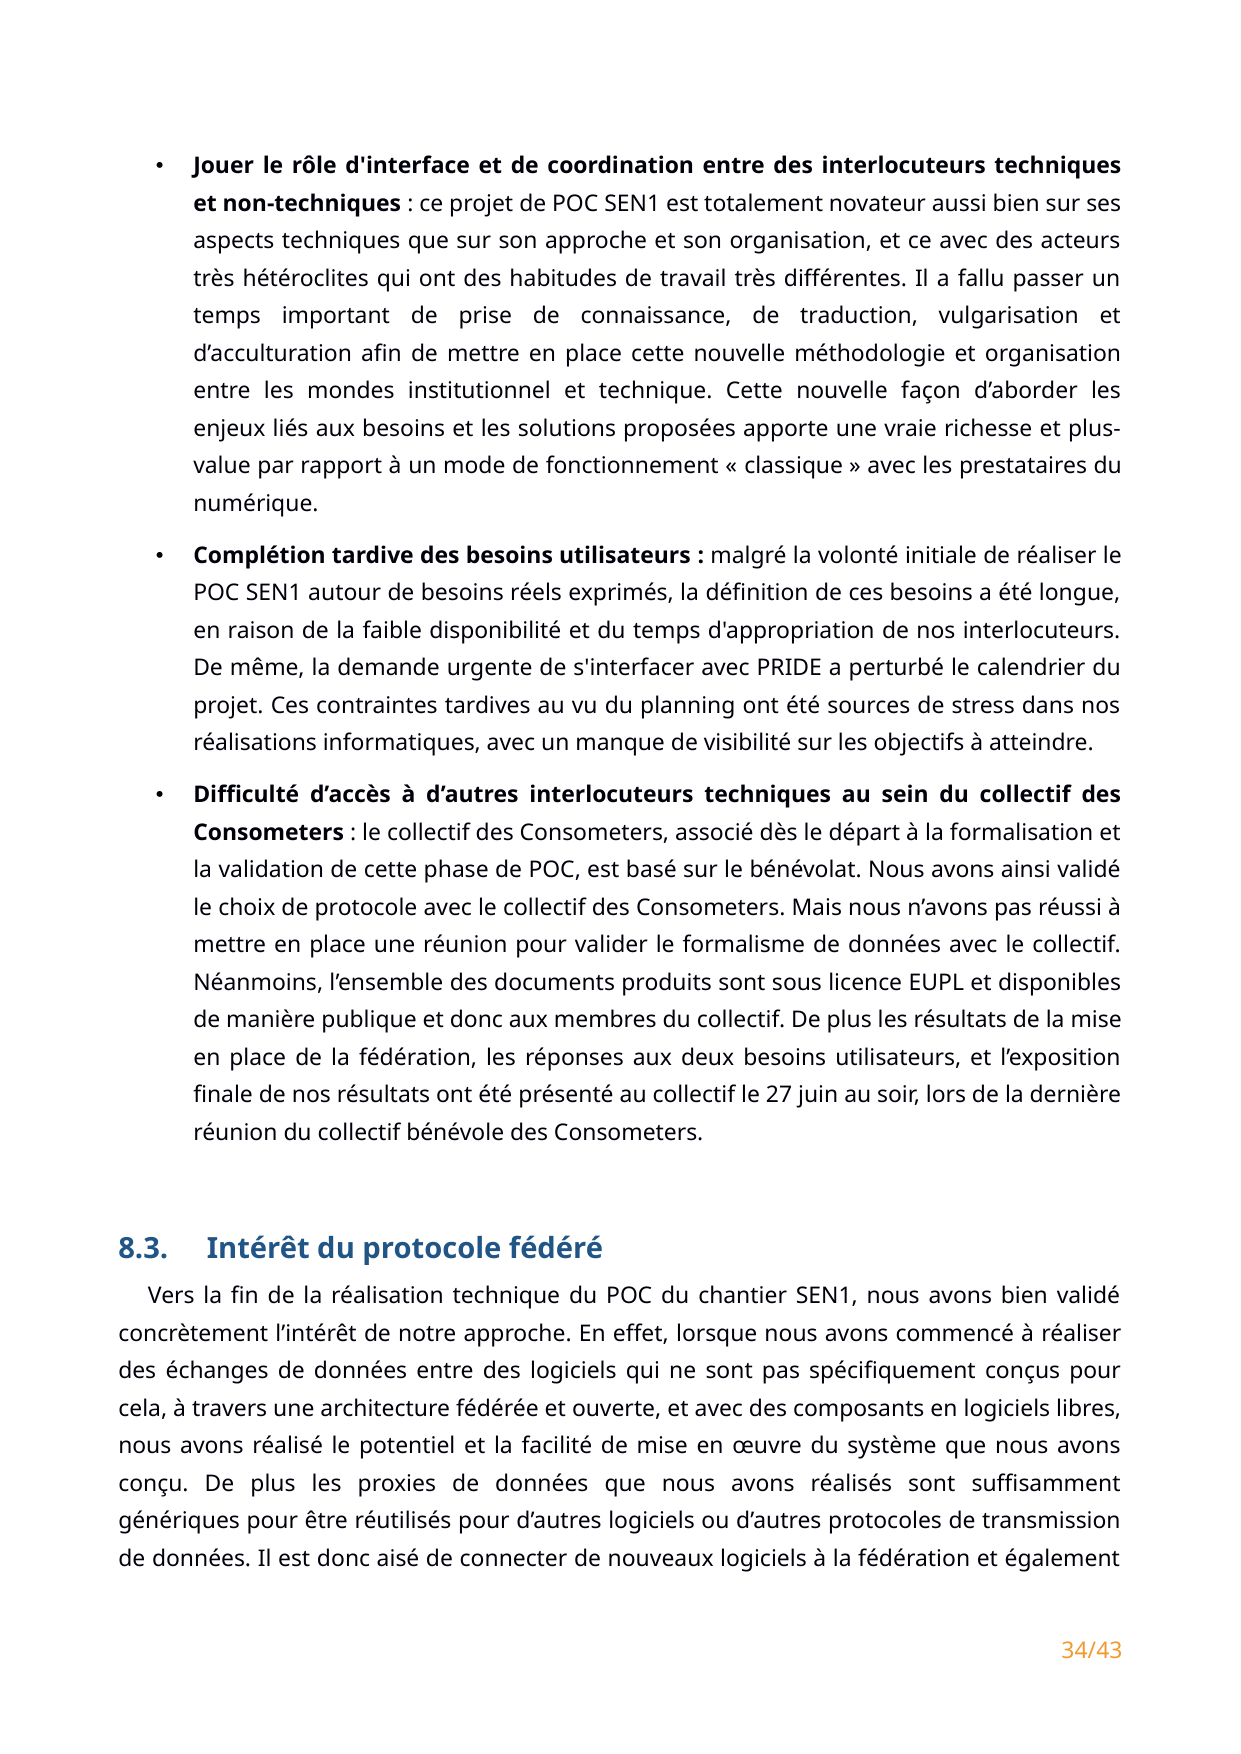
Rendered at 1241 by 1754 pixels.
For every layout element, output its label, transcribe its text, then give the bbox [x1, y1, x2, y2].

list Jouer le rôle d'interface et de coordination entre des interlocuteurs techniques et non-techniques : ce projet de POC SEN1 est totalement novateur aussi bien sur ses aspects techniques que sur son approche et son organisation, et ce avec des acteurs très hétéroclites qui ont des habitudes de travail très différentes. Il a fallu passer un temps important de prise de connaissance, de traduction, vulgarisation et d’acculturation afin de mettre en place cette nouvelle méthodologie et organisation entre les mondes institutionnel et technique. Cette nouvelle façon d’aborder les enjeux liés aux besoins et les solutions proposées apporte une vraie richesse et plus-value par rapport à un mode de fonctionnement « classique » avec les prestataires du numérique. [156, 149, 1122, 518]
list Complétion tardive des besoins utilisateurs : malgré la volonté initiale de réaliser le POC SEN1 autour de besoins réels exprimés, la définition de ces besoins a été longue, en raison de la faible disponibilité et du temps d'appropriation de nos interlocuteurs. De même, la demande urgente de s'interfacer avec PRIDE a perturbé le calendrier du projet. Ces contraintes tardives au vu du planning ont été sources de stress dans nos réalisations informatiques, avec un manque de visibilité sur les objectifs à atteindre. [156, 539, 1122, 758]
list Difficulté d’accès à d’autres interlocuteurs techniques au sein du collectif des Consometers : le collectif des Consometers, associé dès le départ à la formalisation et la validation de cette phase de POC, est basé sur le bénévolat. Nous avons ainsi validé le choix de protocole avec le collectif des Consometers. Mais nous n’avons pas réussi à mettre en place une réunion pour valider le formalisme de données avec le collectif. Néanmoins, l’ensemble des documents produits sont sous licence EUPL et disponibles de manière publique et donc aux membres du collectif. De plus les résultats de la mise en place de la fédération, les réponses aux deux besoins utilisateurs, et l’exposition finale de nos résultats ont été présenté au collectif le 27 juin au soir, lors de la dernière réunion du collectif bénévole des Consometers. [156, 778, 1122, 1147]
subtitle Intérêt du protocole fédéré [118, 1227, 1122, 1267]
text Vers la fin de la réalisation technique du POC du chantier SEN1, nous avons bien validé concrètement l’intérêt de notre approche. En effet, lorsque nous avons commencé à réaliser des échanges de données entre des logiciels qui ne sont pas spécifiquement conçus pour cela, à travers une architecture fédérée et ouverte, et avec des composants en logiciels libres, nous avons réalisé le potentiel et la facilité de mise en œuvre du système que nous avons conçu. De plus les proxies de données que nous avons réalisés sont suffisamment génériques pour être réutilisés pour d’autres logiciels ou d’autres protocoles de transmission de données. Il est donc aisé de connecter de nouveaux logiciels à la fédération et également [118, 1279, 1122, 1573]
